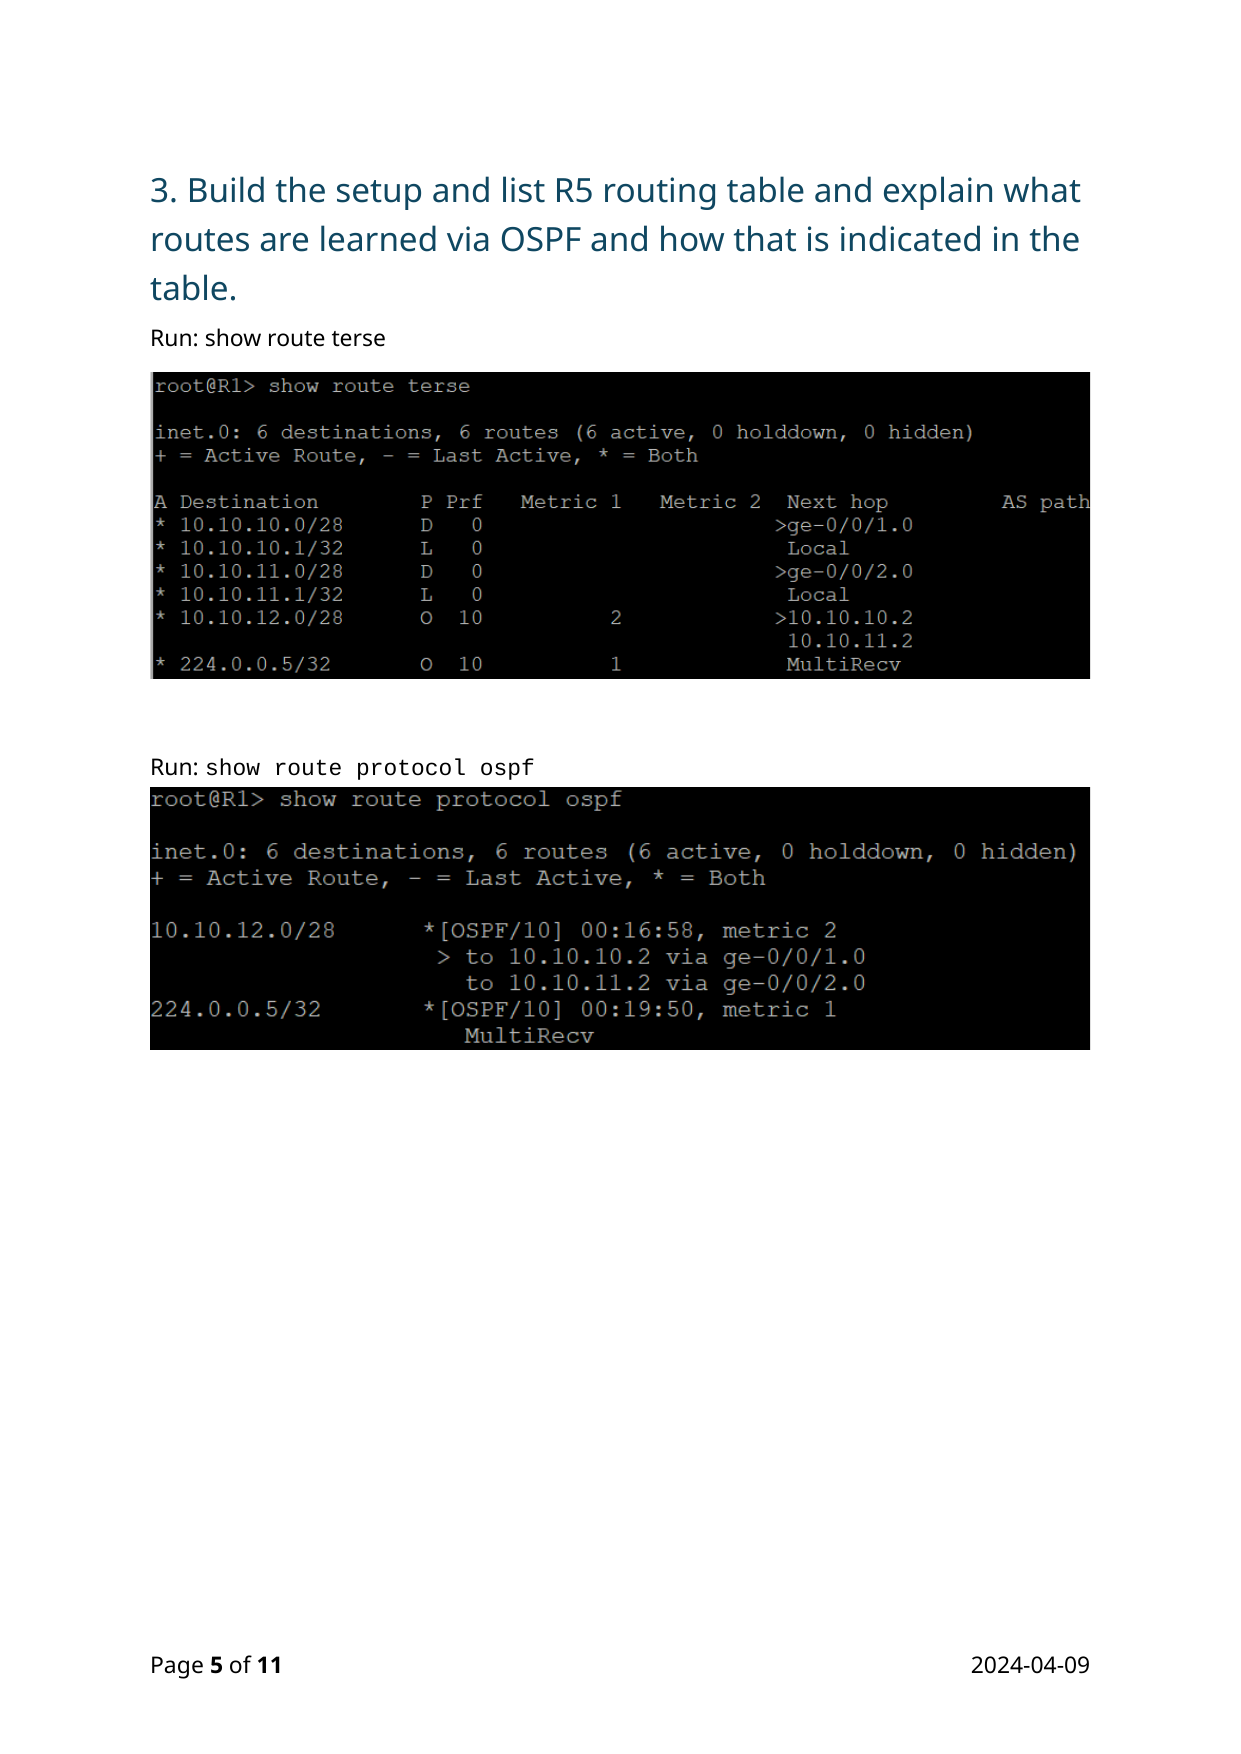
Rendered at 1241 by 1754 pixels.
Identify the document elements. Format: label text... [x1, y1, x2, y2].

text Run: show route protocol ospf [150, 751, 1090, 782]
subtitle 3. Build the setup and list R5 routing table and explain what routes are learned via OSPF and how that is indicated in the table. [150, 167, 1090, 310]
picture [150, 787, 1091, 1050]
picture [150, 372, 1091, 679]
text Run: show route terse [150, 322, 1090, 353]
